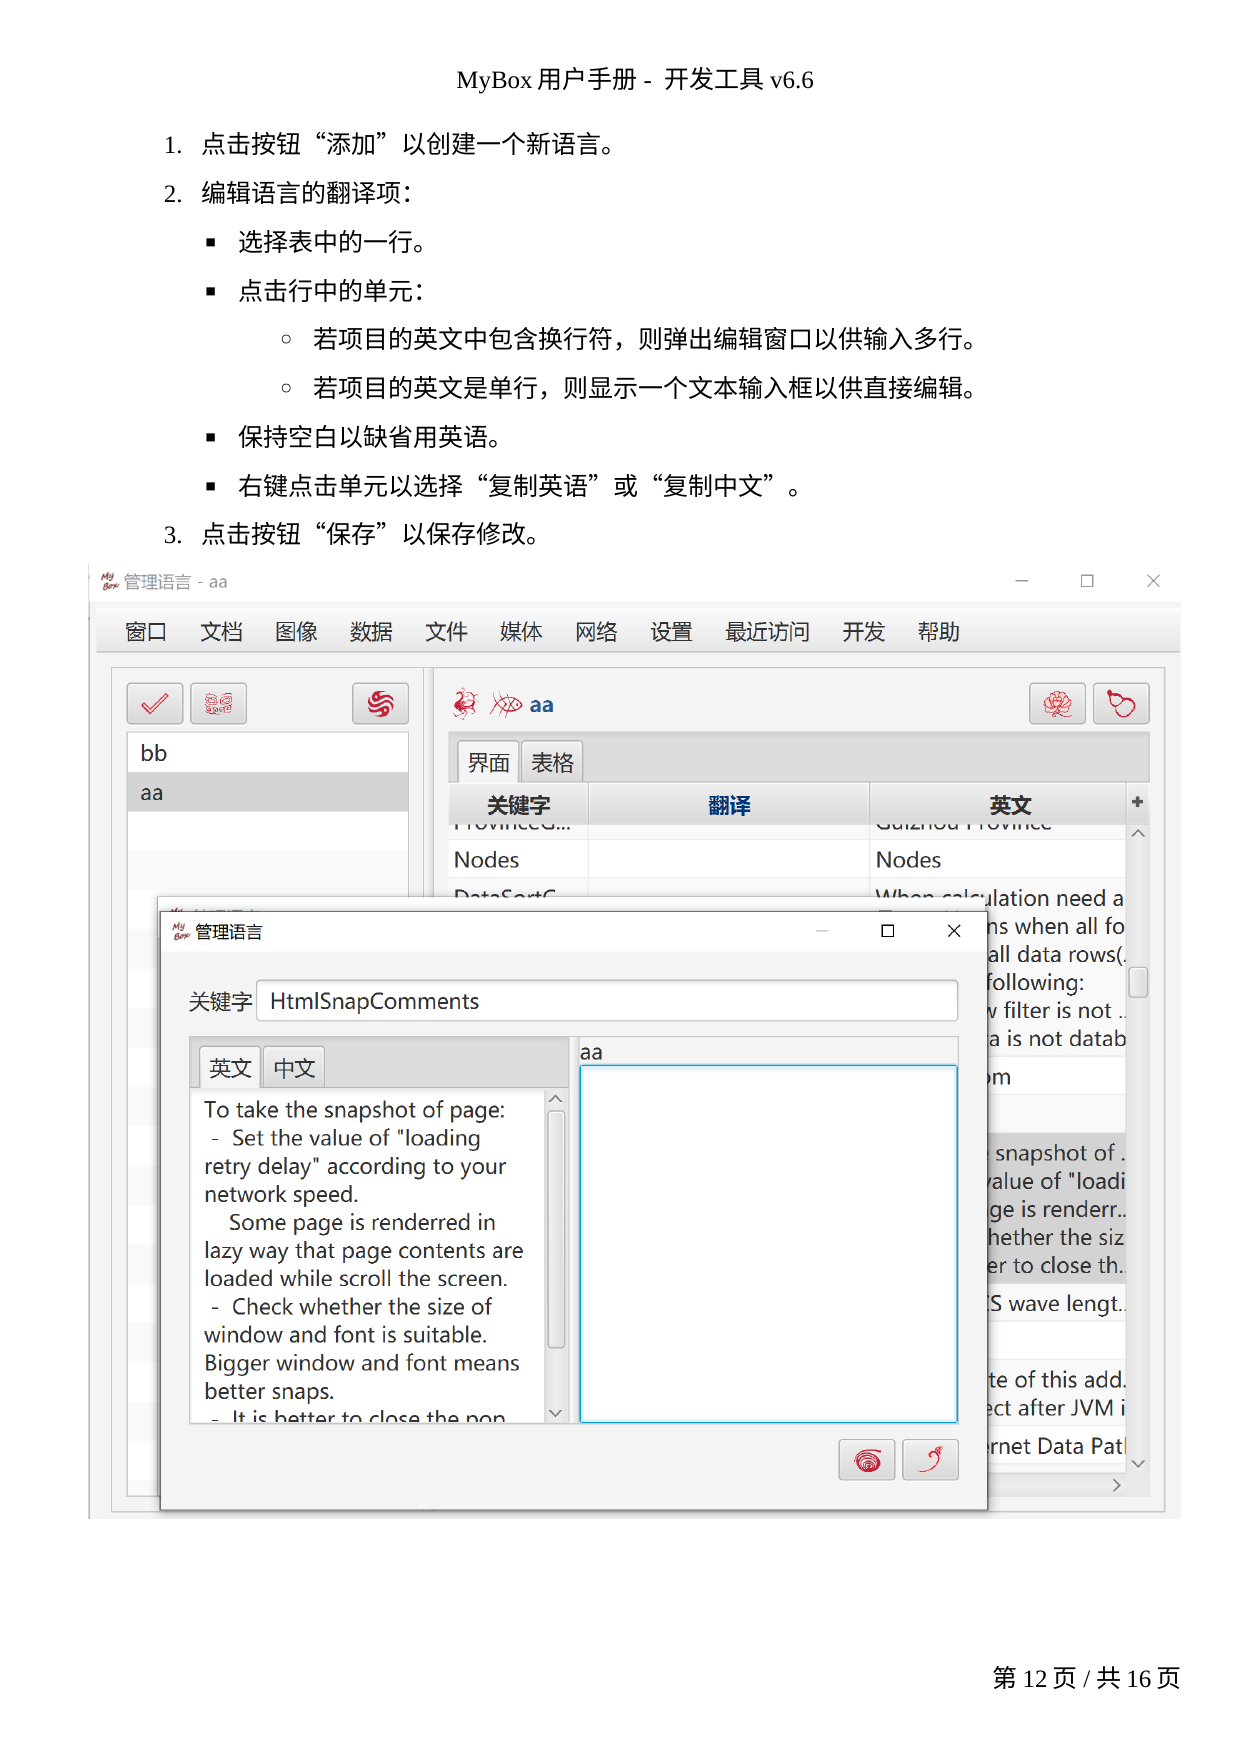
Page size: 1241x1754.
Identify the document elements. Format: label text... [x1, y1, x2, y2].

list 若项目的英文中包含换行符，则弹出编辑窗口以供输入多行。 [276, 320, 1181, 356]
picture [88, 563, 1182, 1519]
list 点击按钮“添加”以创建一个新语言。 [163, 125, 1181, 161]
list 选择表中的一行。 [201, 222, 1181, 258]
list 点击行中的单元： [201, 271, 1181, 307]
list 若项目的英文是单行，则显示一个文本输入框以供直接编辑。 [276, 368, 1181, 405]
list 保持空白以缺省用英语。 [201, 417, 1181, 453]
list 编辑语言的翻译项： [163, 173, 1181, 210]
list 点击按钮“保存”以保存修改。 [163, 515, 1181, 551]
list 右键点击单元以选择“复制英语”或“复制中文”。 [201, 466, 1181, 502]
